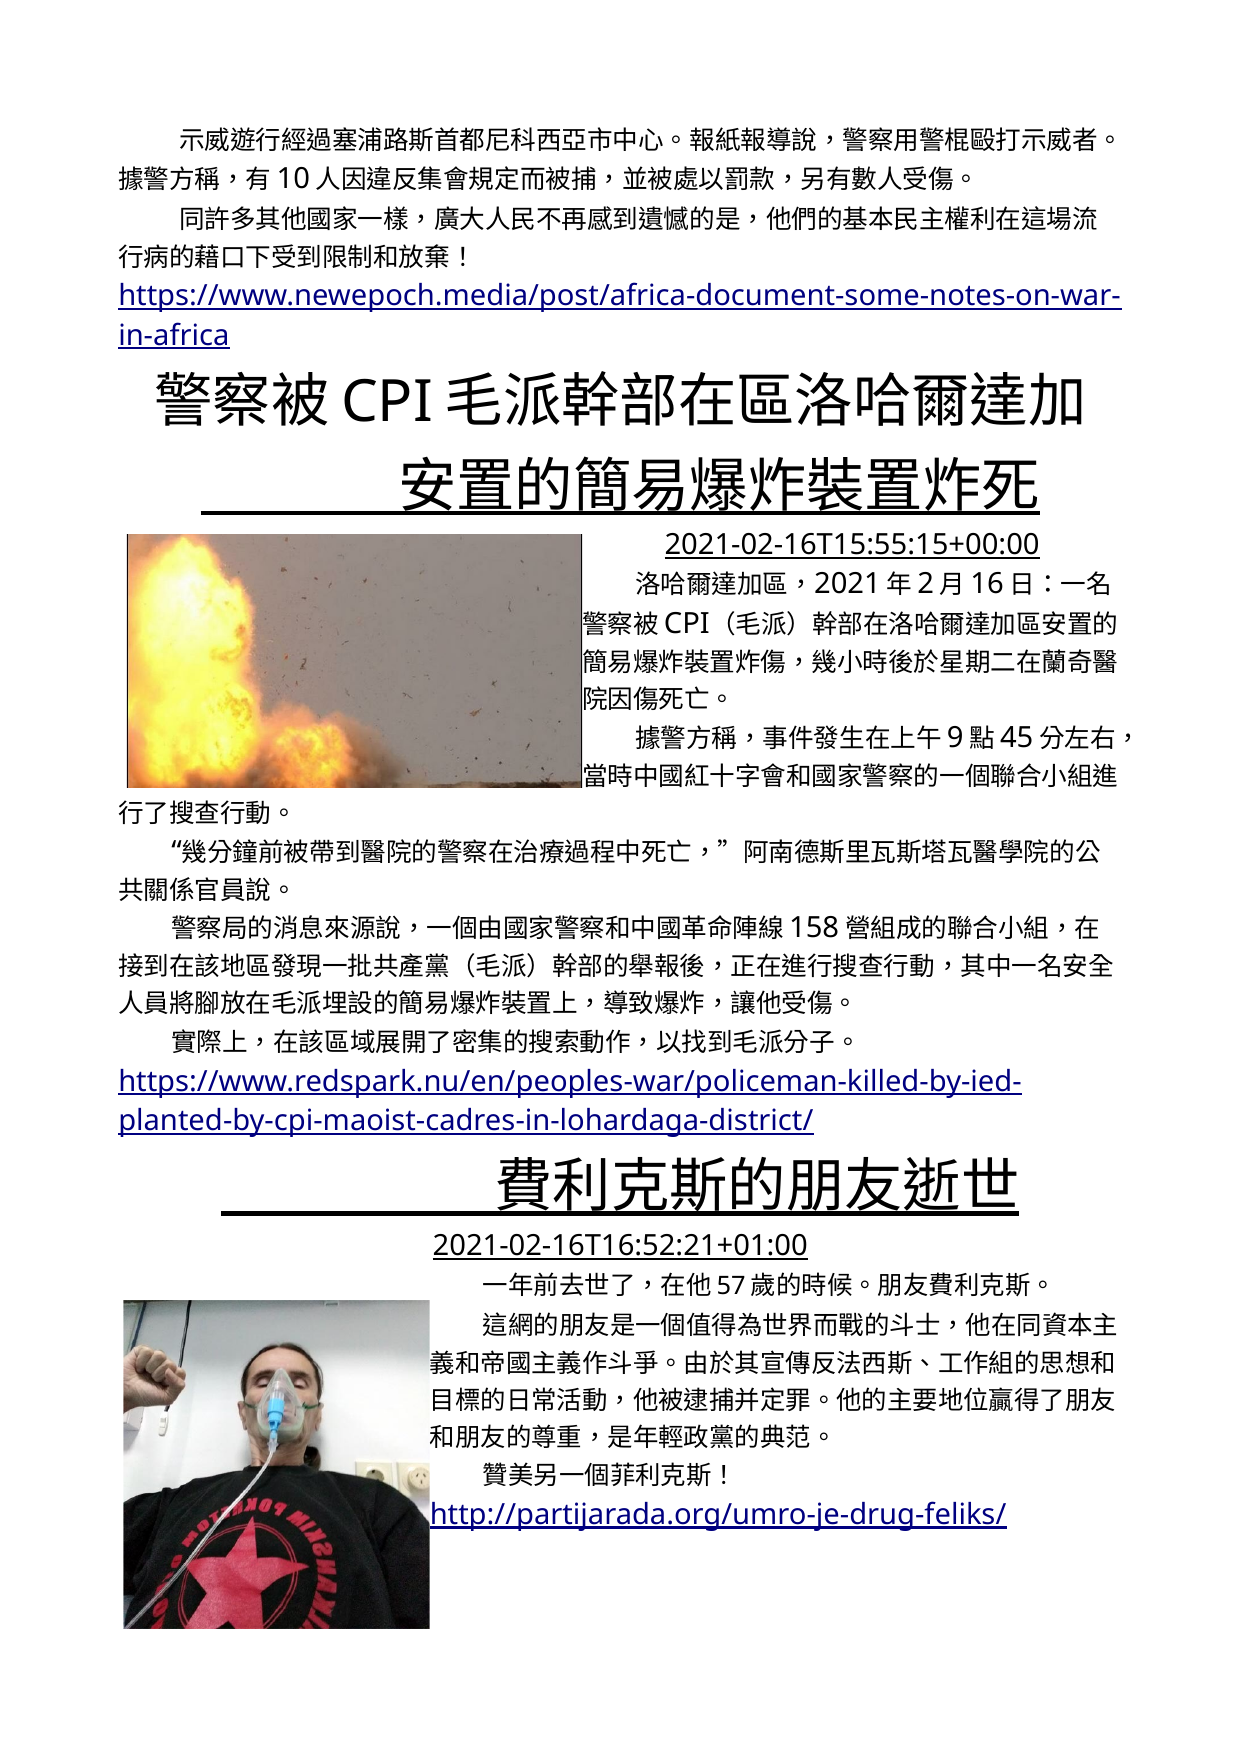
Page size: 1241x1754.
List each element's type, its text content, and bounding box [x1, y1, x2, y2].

text http://partijarada.org/umro-je-drug-feliks/ [430, 1493, 1122, 1533]
text 2021-02-16T16:52:21+01:00 [118, 1224, 1122, 1264]
text 示威遊行經過塞浦路斯首都尼科西亞市中心。報紙報導說，警察用警棍毆打示威者。據警方稱，有10人因違反集會規定而被捕，並被處以罰款，另有數人受傷。 [118, 118, 1122, 197]
picture [126, 534, 583, 788]
text 實際上，在該區域展開了密集的搜索動作，以找到毛派分子。 [118, 1020, 1122, 1060]
text https://www.newepoch.media/post/africa-document-some-notes-on-war- [118, 274, 1122, 308]
text 同許多其他國家一樣，廣大人民不再感到遺憾的是，他們的基本民主權利在這場流行病的藉口下受到限制和放棄！ [118, 197, 1122, 274]
text 警察局的消息來源說，一個由國家警察和中國革命陣線158營組成的聯合小組，在接到在該地區發現一批共產黨（毛派）幹部的舉報後，正在進行搜查行動，其中一名安全人員將腳放在毛派埋設的簡易爆炸裝置上，導致爆炸，讓他受傷。 [118, 906, 1122, 1020]
text 一年前去世了，在他57歲的時候。朋友費利克斯。 [118, 1264, 1122, 1303]
text 費利克斯的朋友逝世 [118, 1139, 1122, 1224]
picture [123, 1300, 430, 1629]
text [118, 1453, 123, 1493]
text “幾分鐘前被帶到醫院的警察在治療過程中死亡，”阿南德斯里瓦斯塔瓦醫學院的公共關係官員說。 [118, 830, 1122, 906]
text in-africa [118, 310, 1122, 353]
text 贊美另一個菲利克斯！ [430, 1453, 1122, 1493]
text 這網的朋友是一個值得為世界而戰的斗士，他在同資本主義和帝國主義作斗爭。由於其宣傳反法西斯、工作組的思想和目標的日常活動，他被逮捕并定罪。他的主要地位贏得了朋友和朋友的尊重，是年輕政黨的典范。 [430, 1303, 1122, 1453]
text 2021-02-16T15:55:15+00:00 [118, 523, 1122, 563]
text 安置的簡易爆炸裝置炸死 [118, 438, 1122, 523]
text 據警方稱，事件發生在上午9點45分左右，當時中國紅十字會和國家警察的一個聯合小組進行了搜查行動。 [118, 716, 1122, 830]
text 洛哈爾達加區，2021年2月16日：一名警察被CPI（毛派）幹部在洛哈爾達加區安置的簡易爆炸裝置炸傷，幾小時後於星期二在蘭奇醫院因傷死亡。 [583, 563, 1122, 716]
text https://www.redspark.nu/en/peoples-war/policeman-killed-by-ied-planted-by-cpi-maoist-cadres-in-lohardaga-district/ [118, 1060, 1122, 1139]
text 警察被CPI毛派幹部在區洛哈爾達加 [118, 353, 1122, 438]
